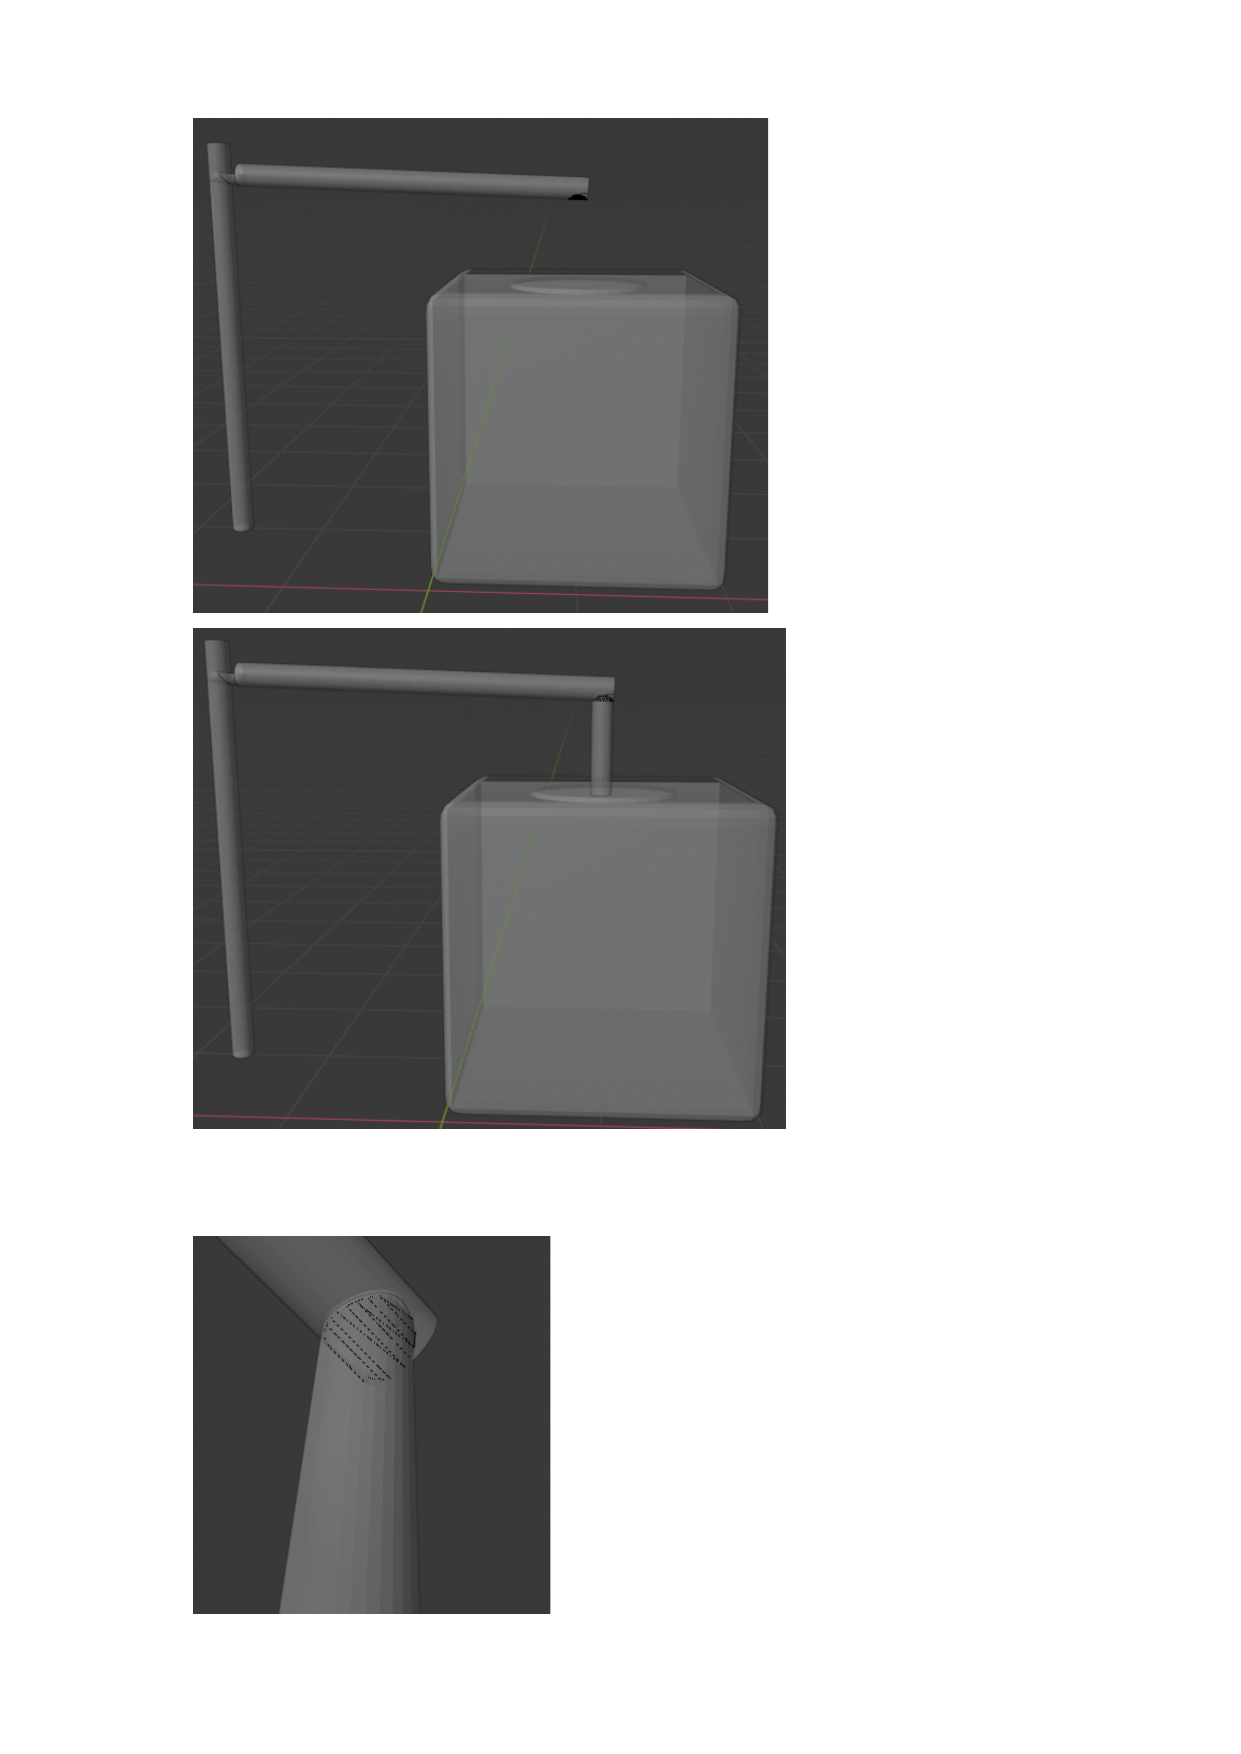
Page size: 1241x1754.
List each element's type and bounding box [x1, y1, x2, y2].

picture [193, 1236, 551, 1614]
picture [193, 118, 769, 613]
picture [193, 628, 786, 1129]
